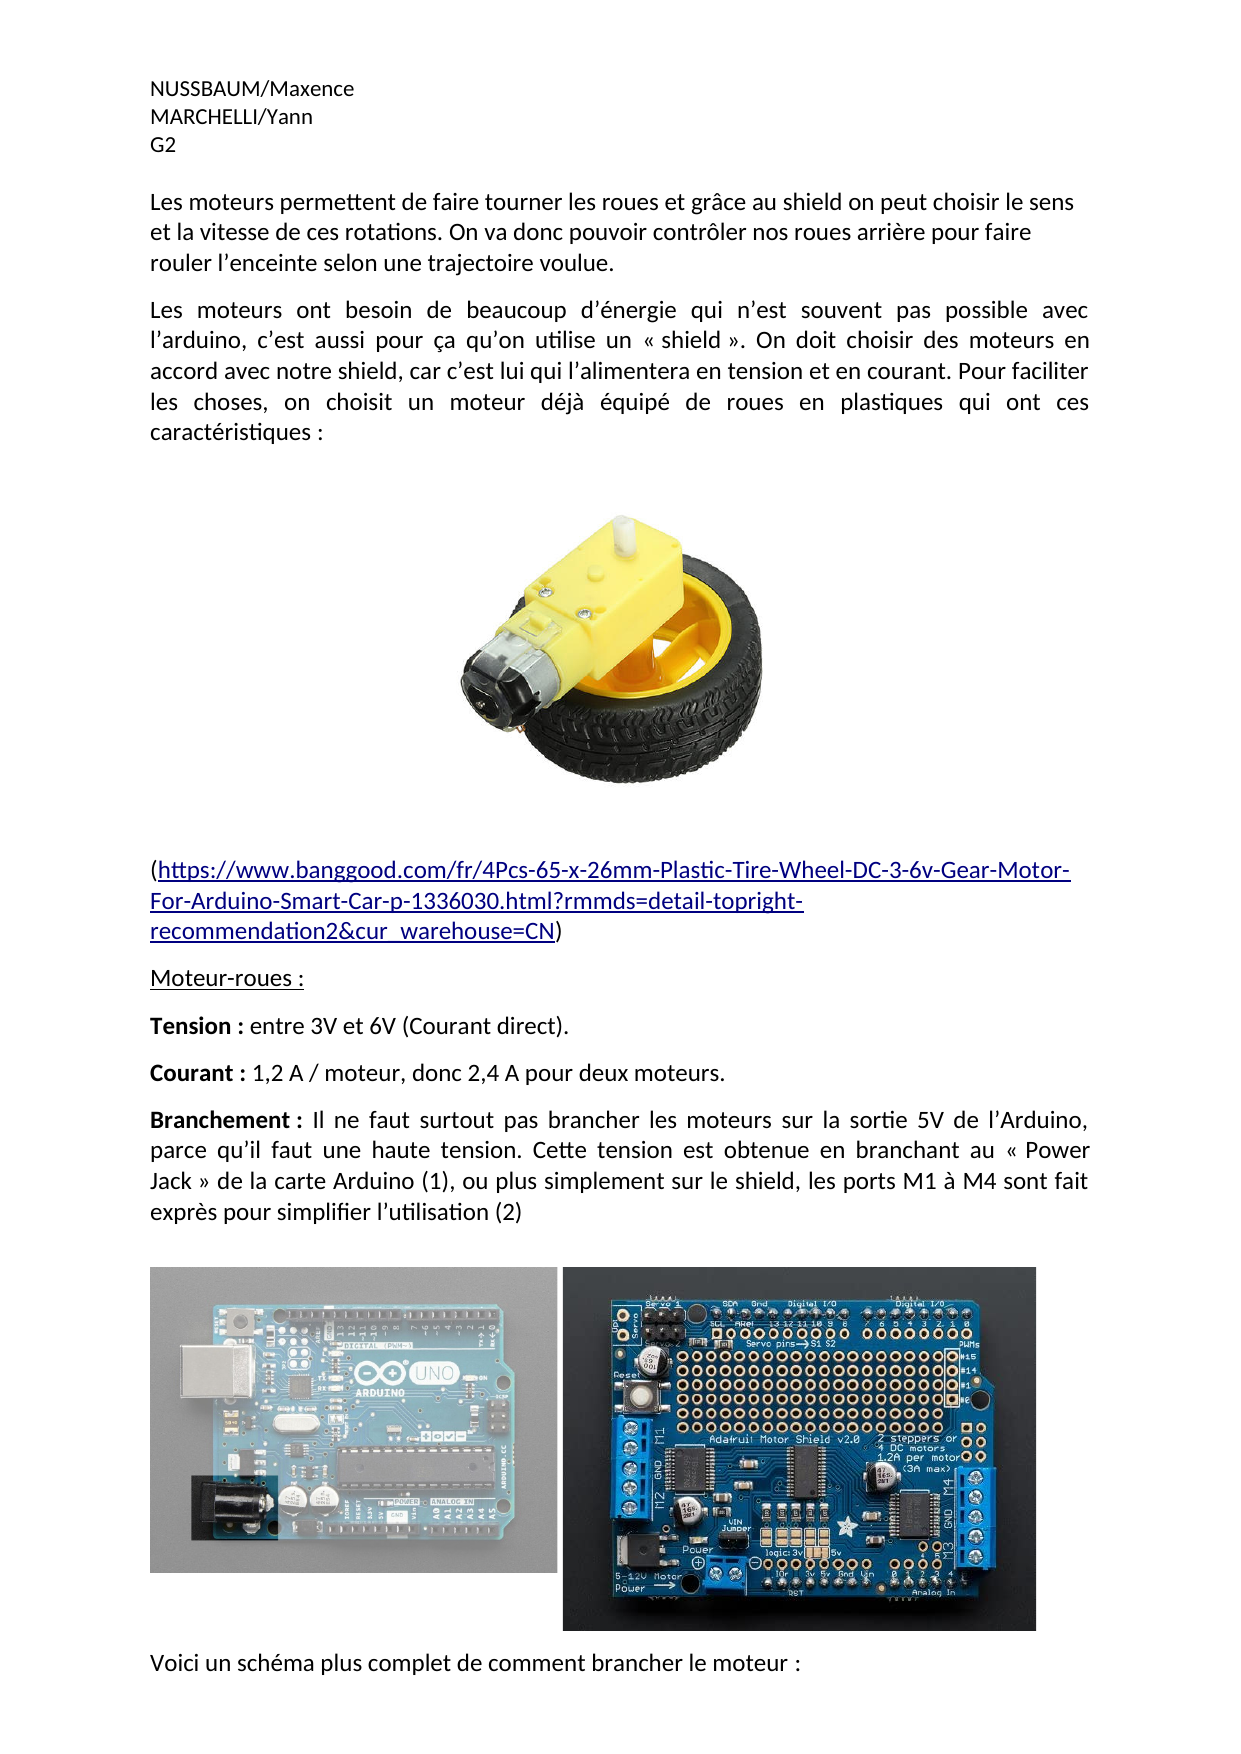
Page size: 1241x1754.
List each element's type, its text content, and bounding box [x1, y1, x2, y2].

text Tension : entre 3V et 6V (Courant direct). [150, 1010, 1090, 1040]
text Courant : 1,2 A / moteur, donc 2,4 A pour deux moteurs. [150, 1057, 1090, 1087]
text Les moteurs ont besoin de beaucoup d’énergie qui n’est souvent pas possible avec l’arduino, c’est aussi pour ça qu’on utilise un « shield ». On doit choisir des moteurs en accord avec notre shield, car c’est lui qui l’alimentera en tension et en courant. Pour faciliter les choses, on choisit un moteur déjà équipé de roues en plastiques qui ont ces caractéristiques : [150, 294, 1090, 447]
text Moteur-roues : [150, 963, 1090, 993]
text (https://www.banggood.com/fr/4Pcs-65-x-26mm-Plastic-Tire-Wheel-DC-3-6v-Gear-Motor-For-Arduino-Smart-Car-p-1336030.html?rmmds=detail-topright-recommendation2&cur_warehouse=CN) [150, 854, 1090, 946]
text Voici un schéma plus complet de comment brancher le moteur : [150, 1647, 1090, 1678]
text Les moteurs permettent de faire tourner les roues et grâce au shield on peut choisir le sens et la vitesse de ces rotations. On va donc pouvoir contrôler nos roues arrière pour faire rouler l’enceinte selon une trajectoire voulue. [150, 186, 1090, 277]
text Branchement : Il ne faut surtout pas brancher les moteurs sur la sortie 5V de l’Arduino, parce qu’il faut une haute tension. Cette tension est obtenue en branchant au « Power Jack » de la carte Arduino (1), ou plus simplement sur le shield, les ports M1 à M4 sont fait exprès pour simplifier l’utilisation (2) [150, 1104, 1090, 1226]
